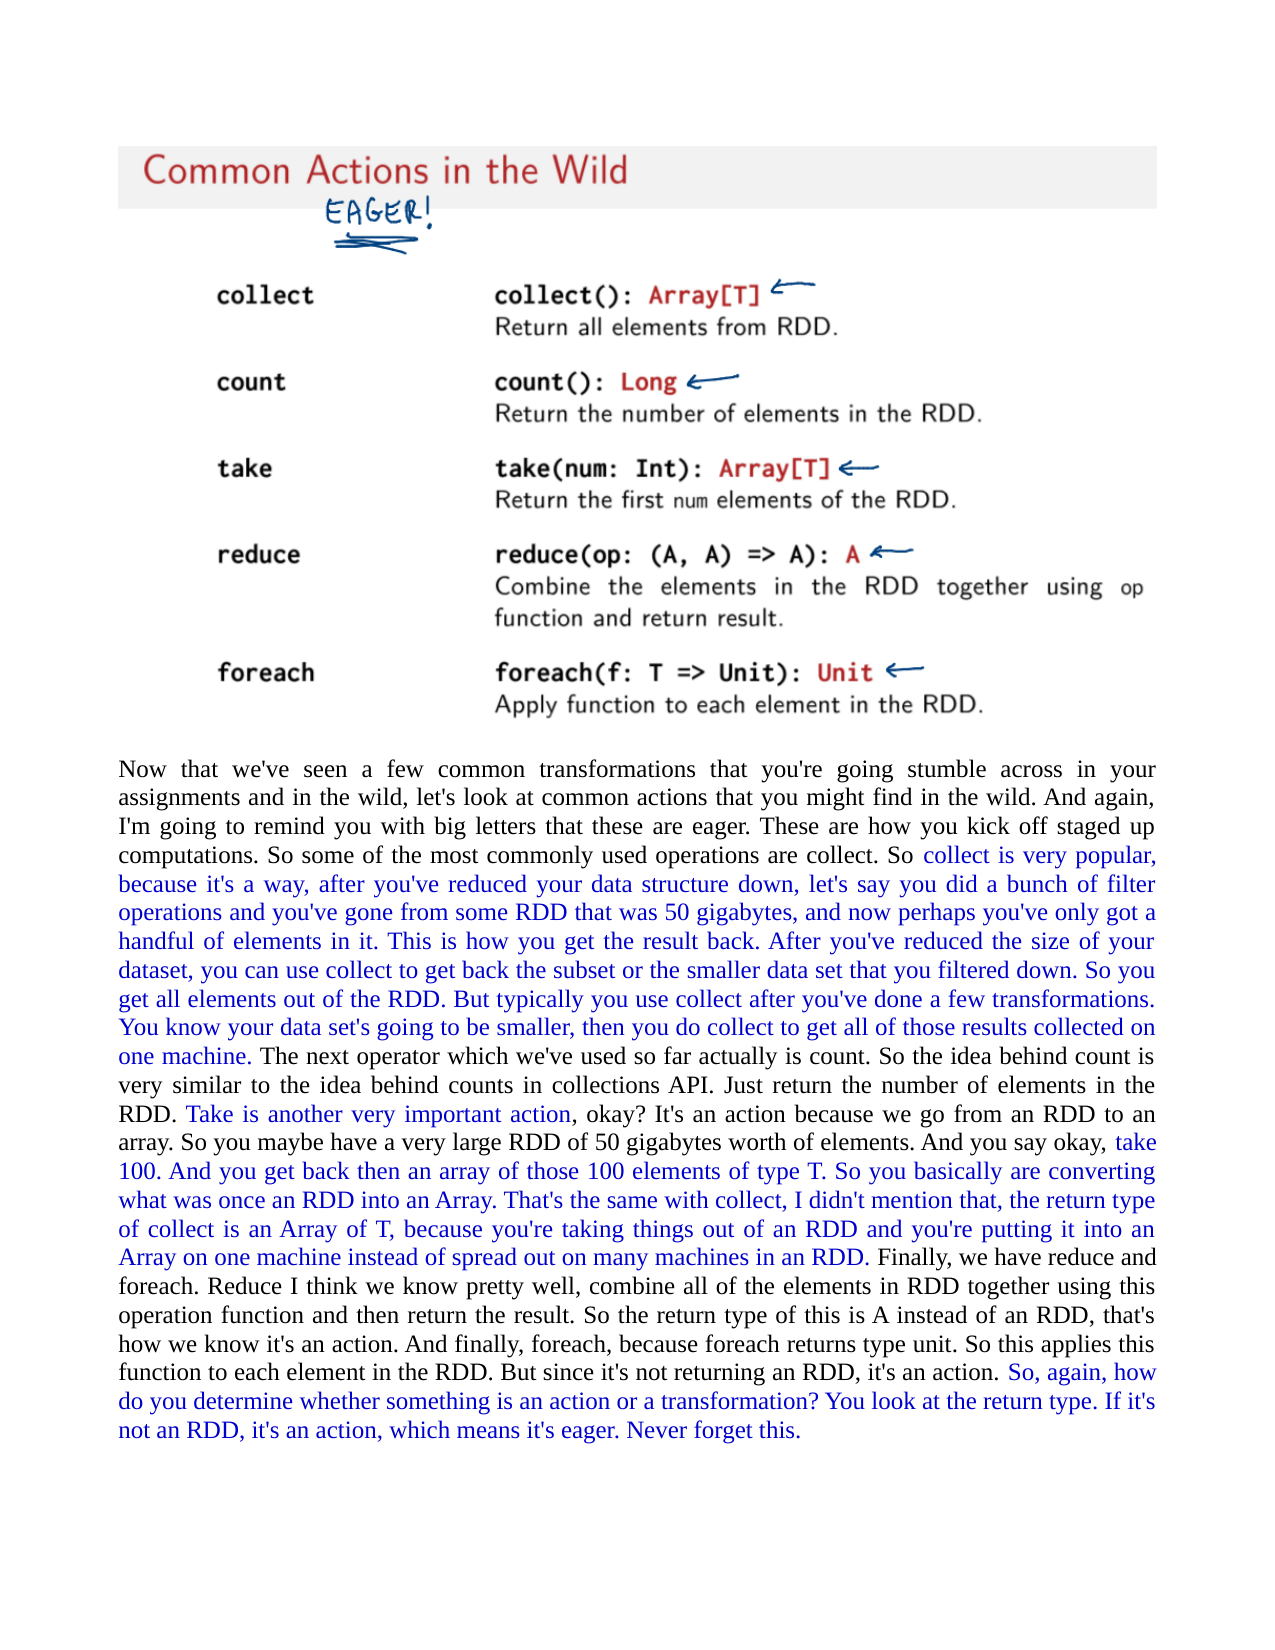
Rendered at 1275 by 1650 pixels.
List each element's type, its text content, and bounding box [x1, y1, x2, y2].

text Now that we've seen a few common transformations that you're going stumble across in your assignments and in the wild, let's look at common actions that you might find in the wild. And again, I'm going to remind you with big letters that these are eager. These are how you kick off staged up computations. So some of the most commonly used operations are collect. So collect is very popular, because it's a way, after you've reduced your data structure down, let's say you did a bunch of filter operations and you've gone from some RDD that was 50 gigabytes, and now perhaps you've only got a handful of elements in it. This is how you get the result back. After you've reduced the size of your dataset, you can use collect to get back the subset or the smaller data set that you filtered down. So you get all elements out of the RDD. But typically you use collect after you've done a few transformations. You know your data set's going to be smaller, then you do collect to get all of those results collected on one machine. The next operator which we've used so far actually is count. So the idea behind count is very similar to the idea behind counts in collections API. Just return the number of elements in the RDD. Take is another very important action, okay? It's an action because we go from an RDD to an array. So you maybe have a very large RDD of 50 gigabytes worth of elements. And you say okay, take 100. And you get back then an array of those 100 elements of type T. So you basically are converting what was once an RDD into an Array. That's the same with collect, I didn't mention that, the return type of collect is an Array of T, because you're taking things out of an RDD and you're putting it into an Array on one machine instead of spread out on many machines in an RDD. Finally, we have reduce and foreach. Reduce I think we know pretty well, combine all of the elements in RDD together using this operation function and then return the result. So the return type of this is A instead of an RDD, that's how we know it's an action. And finally, foreach, because foreach returns type unit. So this applies this function to each element in the RDD. But since it's not returning an RDD, it's an action. So, again, how do you determine whether something is an action or a transformation? You look at the return type. If it's not an RDD, it's an action, which means it's eager. Never forget this. [118, 754, 1157, 1444]
picture [118, 146, 1157, 725]
